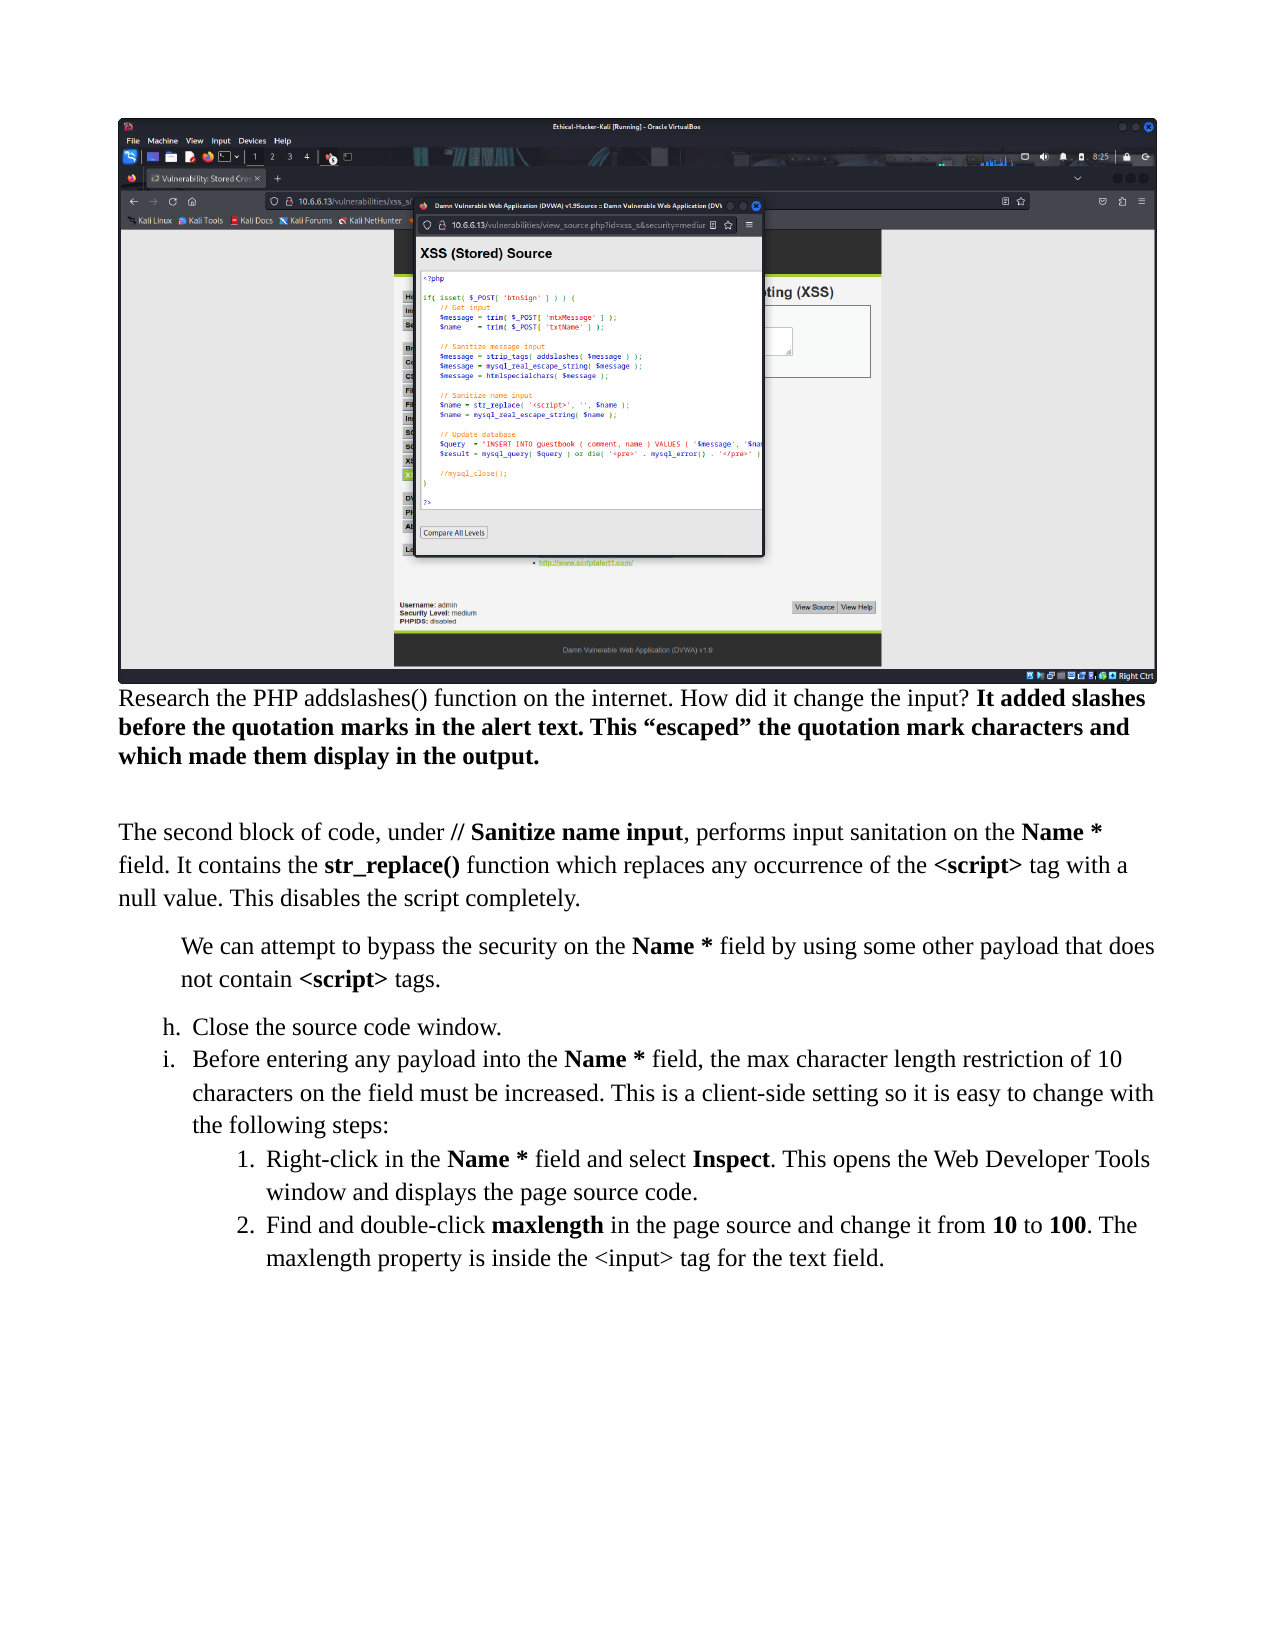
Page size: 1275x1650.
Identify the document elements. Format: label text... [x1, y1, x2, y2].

text Research the PHP addslashes() function on the internet. How did it change the input? It added slashes before the quotation marks in the alert text. This “escaped” the quotation mark characters and which made them display in the output. [118, 684, 1157, 770]
list Before entering any payload into the Name * field, the max character length restriction of 10 characters on the field must be increased. This is a client-side setting so it is easy to change with the following steps: [162, 1044, 1157, 1139]
text The second block of code, under // Sanitize name input, performs input sanitation on the Name * field. It contains the str_replace() function which replaces any occurrence of the <script> tag with a null value. This disables the script completely. [118, 817, 1157, 912]
picture [118, 118, 1157, 684]
list Right-click in the Name * field and select Inspect. This opens the Web Developer Tools window and displays the page source code. [236, 1144, 1157, 1205]
text We can attempt to bypass the security on the Name * field by using some other payload that does not contain <script> tags. [181, 931, 1157, 993]
list Find and double-click maxlength in the page source and change it from 10 to 100. The maxlength property is inside the <input> tag for the text field. [236, 1210, 1157, 1271]
list Close the source code window. [162, 1012, 1157, 1040]
